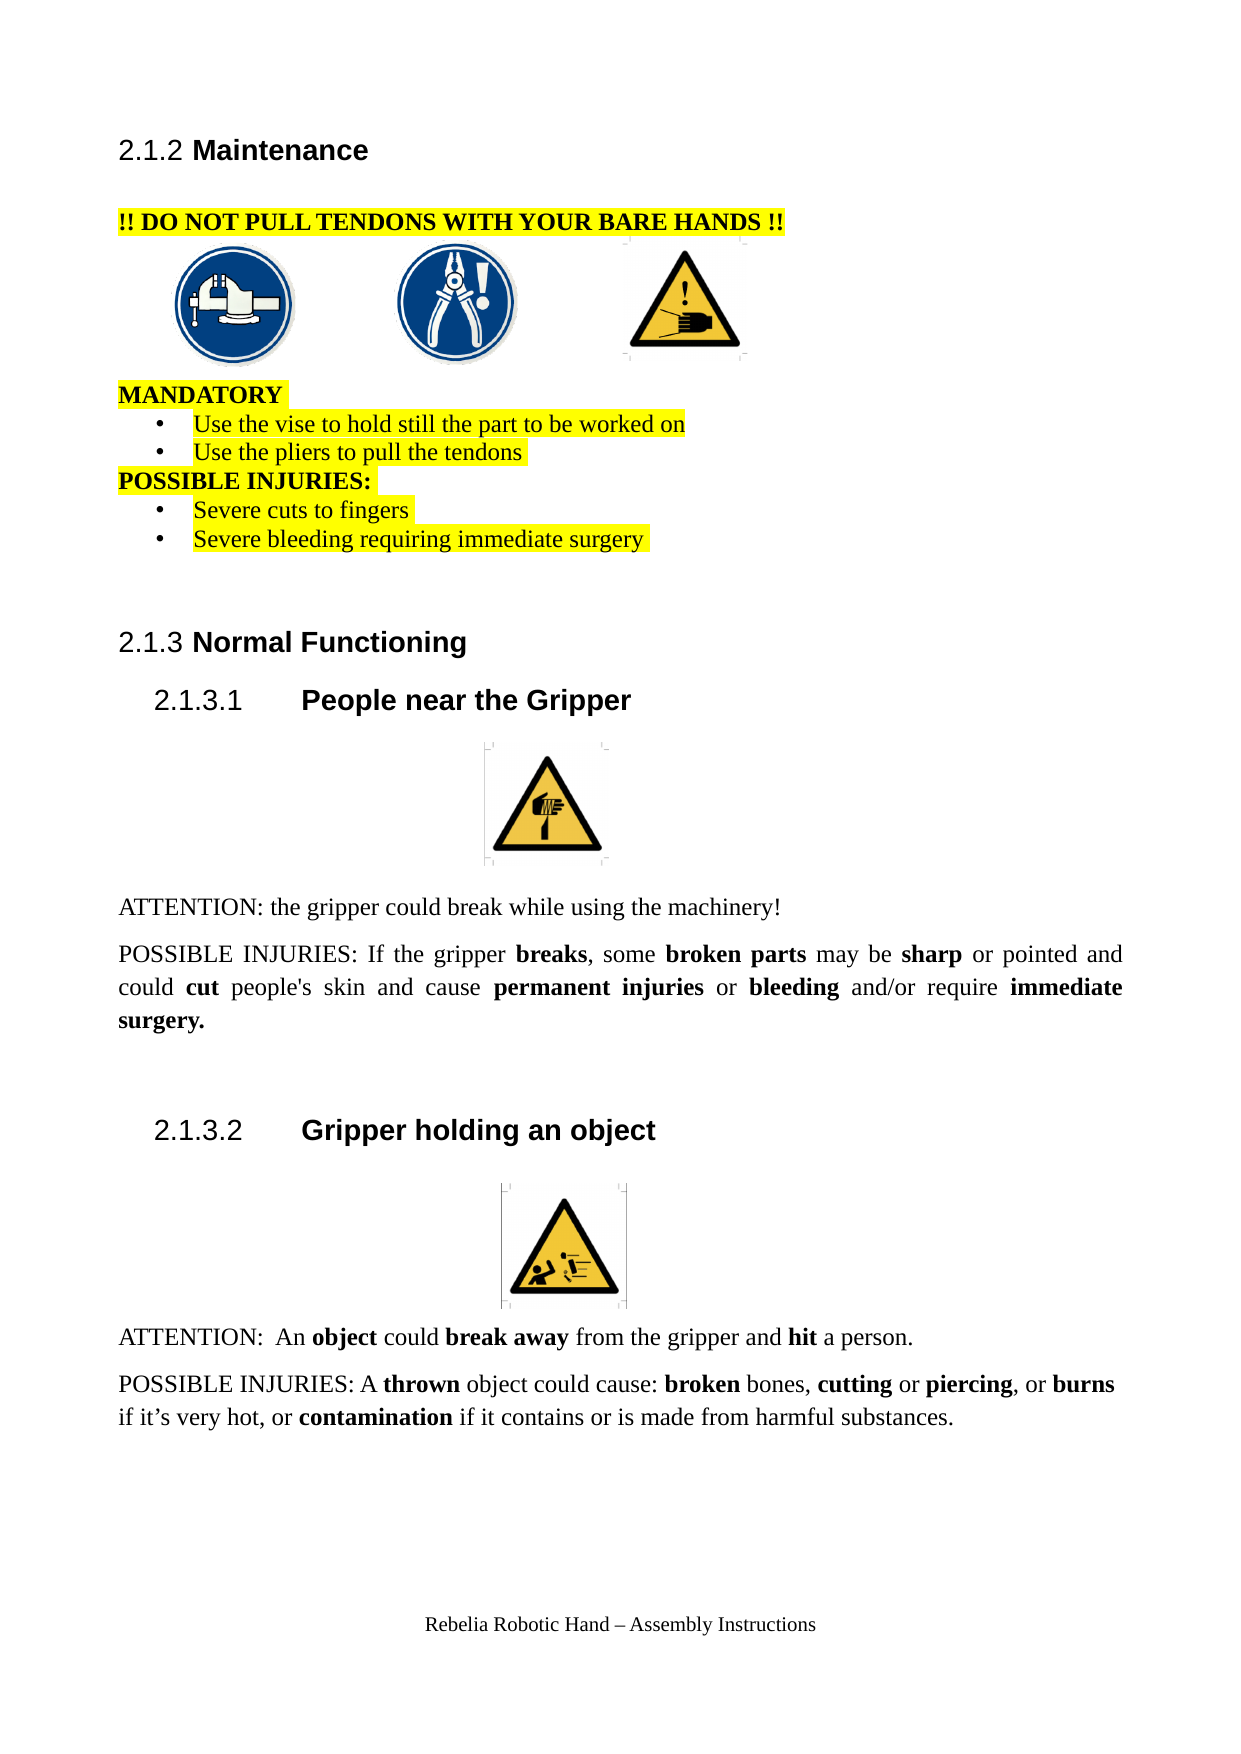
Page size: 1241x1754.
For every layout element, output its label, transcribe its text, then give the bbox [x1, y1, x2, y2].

picture [622, 236, 748, 361]
picture [501, 1183, 627, 1309]
picture [393, 240, 518, 365]
text POSSIBLE INJURIES: If the gripper breaks, some broken parts may be sharp or pointed and could cut people's skin and cause permanent injuries or bleeding and/or require immediate surgery. [118, 939, 1123, 1034]
list Use the pliers to pull the tendons [156, 437, 1123, 466]
picture [171, 242, 296, 367]
text POSSIBLE INJURIES: [118, 466, 1123, 495]
subtitle People near the Gripper [153, 683, 1123, 717]
subtitle Maintenance [118, 133, 1123, 166]
text MANDATORY [118, 351, 1123, 409]
text !! DO NOT PULL TENDONS WITH YOUR BARE HANDS !! [118, 207, 1123, 236]
subtitle Normal Functioning [118, 624, 1123, 658]
text POSSIBLE INJURIES: A thrown object could cause: broken bones, cutting or piercing, or burns if it’s very hot, or contamination if it contains or is made from harmful substances. [118, 1369, 1123, 1431]
list Severe bleeding requiring immediate surgery [156, 524, 1123, 552]
text ATTENTION: the gripper could break while using the machinery! [118, 892, 1123, 921]
text ATTENTION: An object could break away from the gripper and hit a person. [118, 1322, 1123, 1351]
picture [484, 742, 609, 866]
list Use the vise to hold still the part to be worked on [156, 409, 1123, 437]
list Severe cuts to fingers [156, 495, 1123, 524]
subtitle Gripper holding an object [153, 1113, 1123, 1147]
